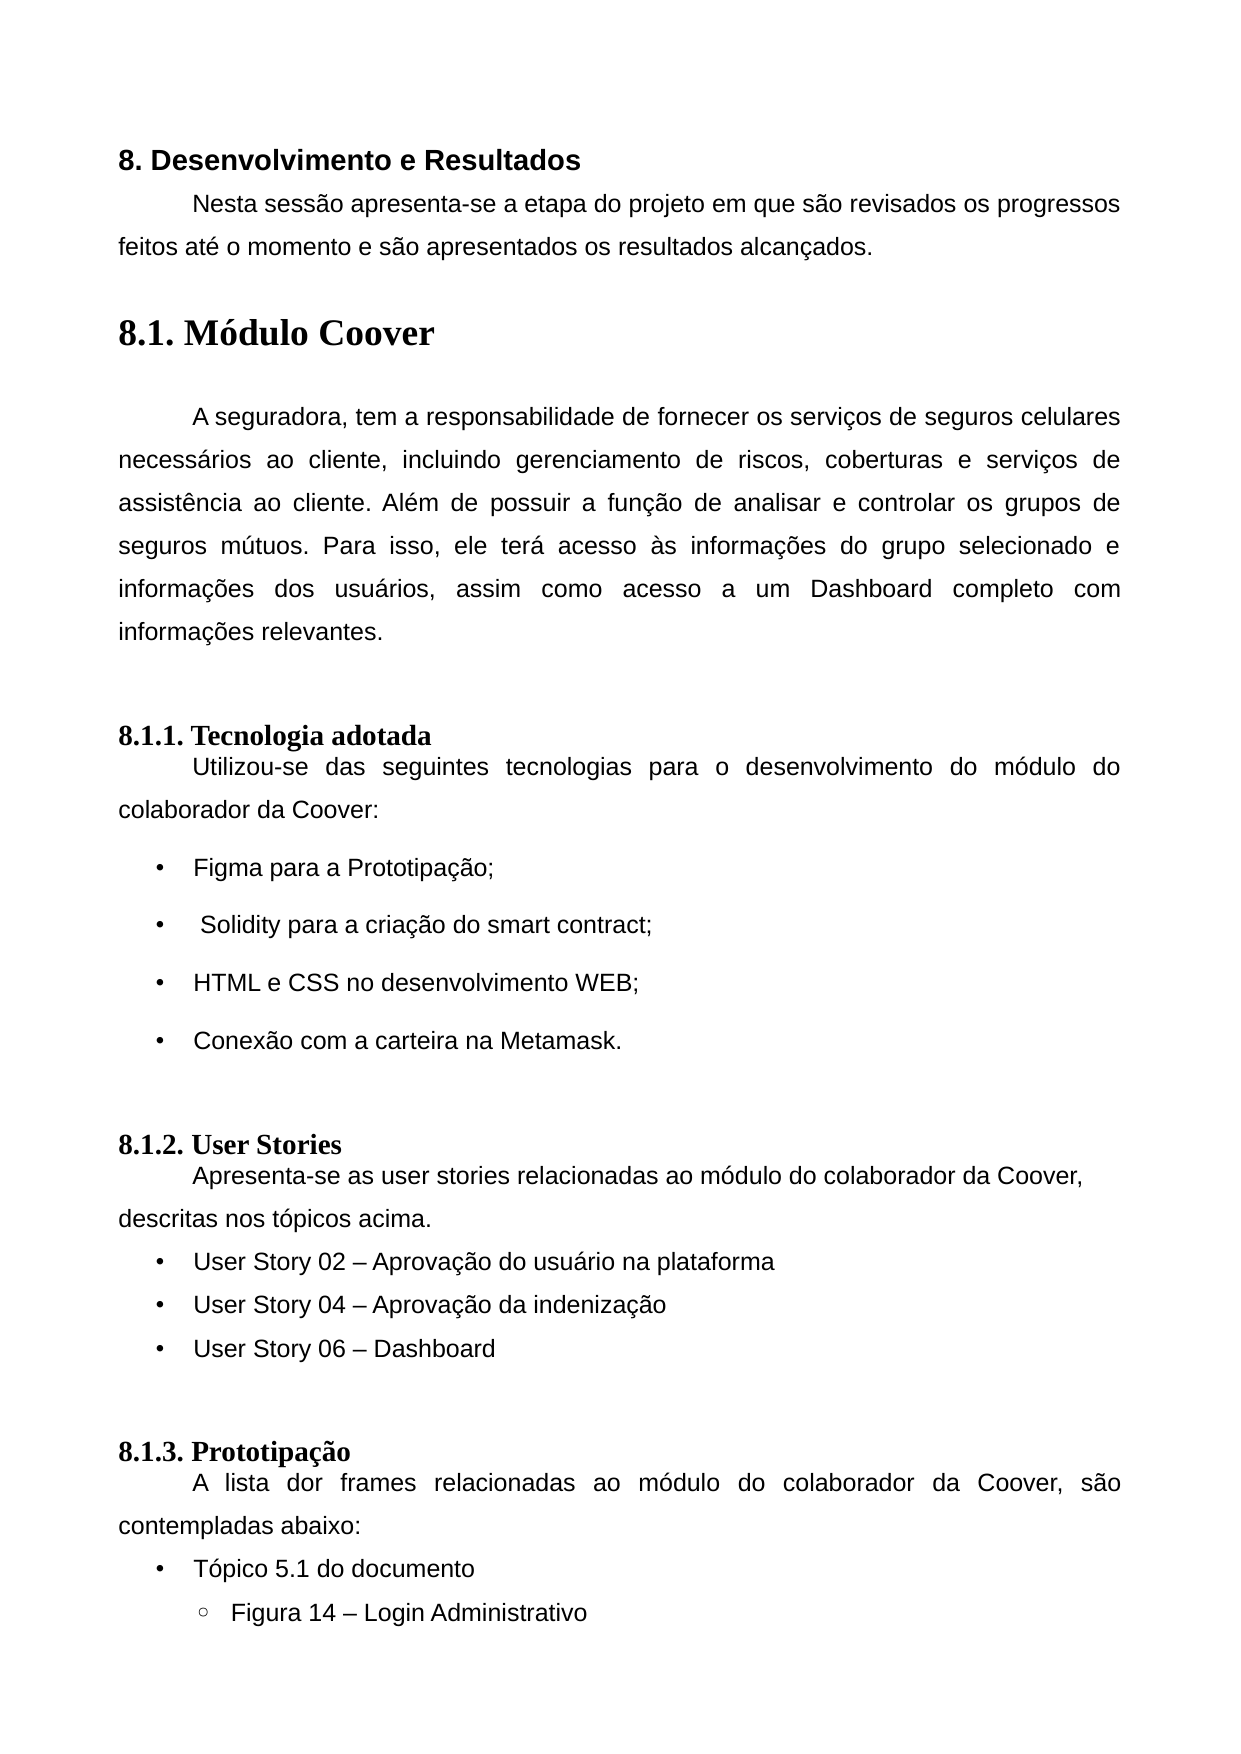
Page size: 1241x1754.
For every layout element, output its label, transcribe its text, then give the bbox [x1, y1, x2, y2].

text Nesta sessão apresenta-se a etapa do projeto em que são revisados os progressos feitos até o momento e são apresentados os resultados alcançados. [118, 189, 1122, 261]
list Tópico 5.1 do documento [156, 1554, 1122, 1583]
text A lista dor frames relacionadas ao módulo do colaborador da Coover, são contempladas abaixo: [118, 1468, 1122, 1540]
list Conexão com a carteira na Metamask. [156, 1026, 1122, 1055]
text Apresenta-se as user stories relacionadas ao módulo do colaborador da Coover, descritas nos tópicos acima. [118, 1161, 1122, 1233]
list User Story 04 – Aprovação da indenização [156, 1290, 1122, 1319]
list Figma para a Prototipação; [156, 853, 1122, 881]
text Utilizou-se das seguintes tecnologias para o desenvolvimento do módulo do colaborador da Coover: [118, 752, 1122, 824]
list User Story 06 – Dashboard [156, 1333, 1122, 1362]
list User Story 02 – Aprovação do usuário na plataforma [156, 1247, 1122, 1276]
subtitle 8. Desenvolvimento e Resultados [118, 143, 1122, 177]
list Solidity para a criação do smart contract; [156, 910, 1122, 939]
text A seguradora, tem a responsabilidade de fornecer os serviços de seguros celulares necessários ao cliente, incluindo gerenciamento de riscos, coberturas e serviços de assistência ao cliente. Além de possuir a função de analisar e controlar os grupos de seguros mútuos. Para isso, ele terá acesso às informações do grupo selecionado e informações dos usuários, assim como acesso a um Dashboard completo com informações relevantes. [118, 402, 1122, 646]
subtitle 8.1.1. Tecnologia adotada [118, 718, 1122, 752]
subtitle 8.1.3. Prototipação [118, 1434, 1122, 1468]
subtitle 8.1.2. User Stories [118, 1127, 1122, 1161]
subtitle 8.1. Módulo Coover [118, 311, 1122, 354]
list HTML e CSS no desenvolvimento WEB; [156, 968, 1122, 997]
list Figura 14 – Login Administrativo [193, 1597, 1122, 1626]
